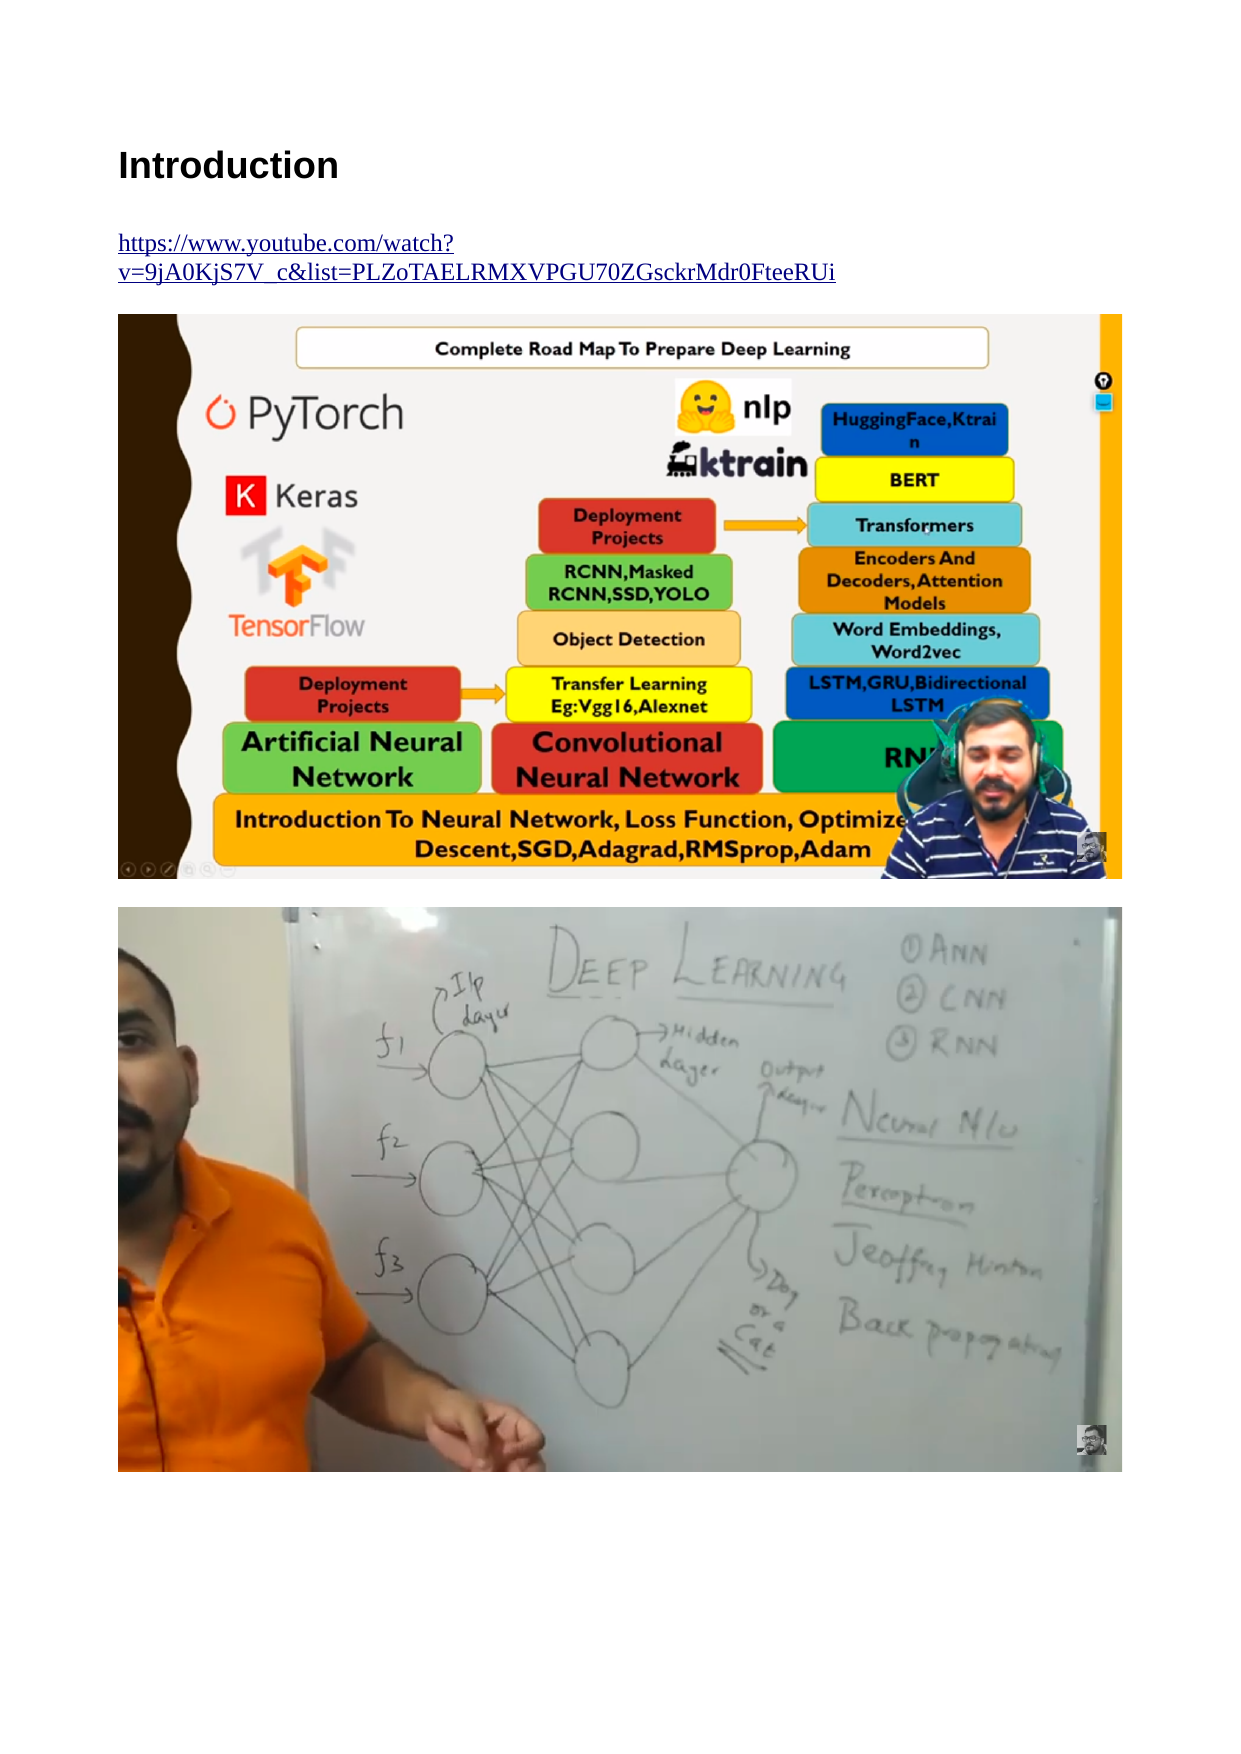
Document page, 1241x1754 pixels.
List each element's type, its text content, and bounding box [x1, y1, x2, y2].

picture [118, 907, 1123, 1472]
picture [118, 314, 1123, 879]
text https://www.youtube.com/watch?v=9jA0KjS7V_c&list=PLZoTAELRMXVPGU70ZGsckrMdr0FteeRUi [118, 228, 1122, 286]
subtitle Introduction [118, 143, 1122, 187]
